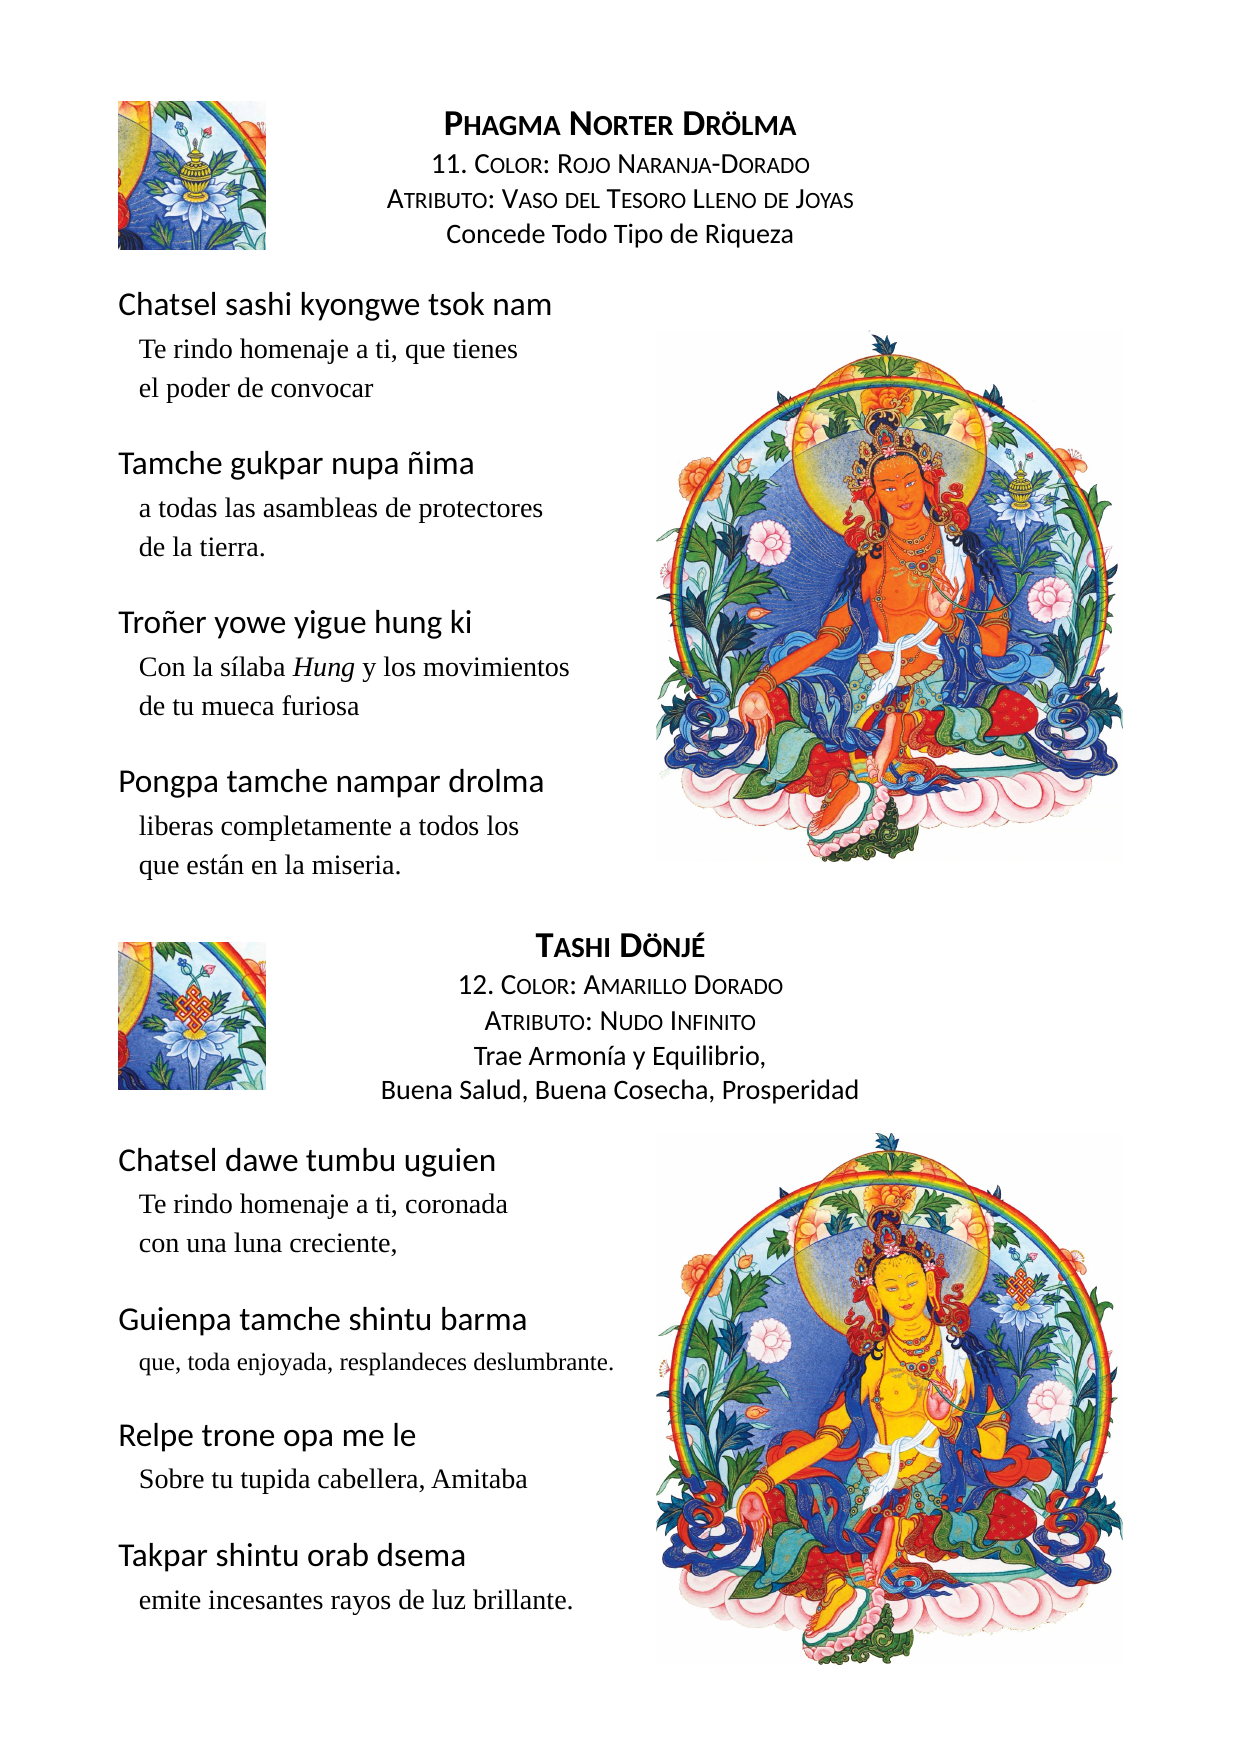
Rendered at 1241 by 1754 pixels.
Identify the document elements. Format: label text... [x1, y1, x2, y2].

picture [118, 942, 266, 1090]
text Buena Salud, Buena Cosecha, Prosperidad [118, 1072, 1122, 1106]
text Con la sílaba Hung y los movimientos de tu mueca furiosa [139, 650, 656, 721]
text Atributo: Nudo Infinito [266, 1002, 1122, 1037]
text que, toda enjoyada, resplandeces deslumbrante. [139, 1347, 656, 1375]
text Sobre tu tupida cabellera, Amitaba [139, 1462, 656, 1495]
text 11. Color: Rojo Naranja-Dorado [266, 145, 1122, 181]
text Te rindo homenaje a ti, que tienes el poder de convocar [139, 332, 656, 403]
text Chatsel dawe tumbu uguien [118, 1139, 656, 1179]
text Concede Todo Tipo de Riqueza [118, 216, 1122, 251]
text Tashi Dönjé [118, 922, 1122, 966]
text Te rindo homenaje a ti, coronada con una luna creciente, [139, 1188, 656, 1259]
text Trae Armonía y Equilibrio, [266, 1037, 1122, 1072]
text Takpar shintu orab dsema [118, 1534, 656, 1574]
text Tamche gukpar nupa ñima [118, 442, 656, 483]
text a todas las asambleas de protectores de la tierra. [139, 491, 656, 562]
text Guienpa tamche shintu barma [118, 1298, 656, 1338]
text Pongpa tamche nampar drolma [118, 760, 656, 801]
text Relpe trone opa me le [118, 1414, 656, 1454]
text 12. Color: Amarillo Dorado [266, 966, 1122, 1002]
picture [118, 101, 266, 250]
text Atributo: Vaso del Tesoro Lleno de Joyas [266, 181, 1122, 216]
picture [656, 330, 1123, 862]
picture [656, 1133, 1123, 1665]
text liberas completamente a todos los que están en la miseria. [139, 809, 1122, 903]
text emite incesantes rayos de luz brillante. [139, 1583, 656, 1615]
text Chatsel sashi kyongwe tsok nam [118, 283, 1122, 324]
text Phagma Norter Drölma [118, 100, 1122, 145]
text Troñer yowe yigue hung ki [118, 601, 656, 642]
